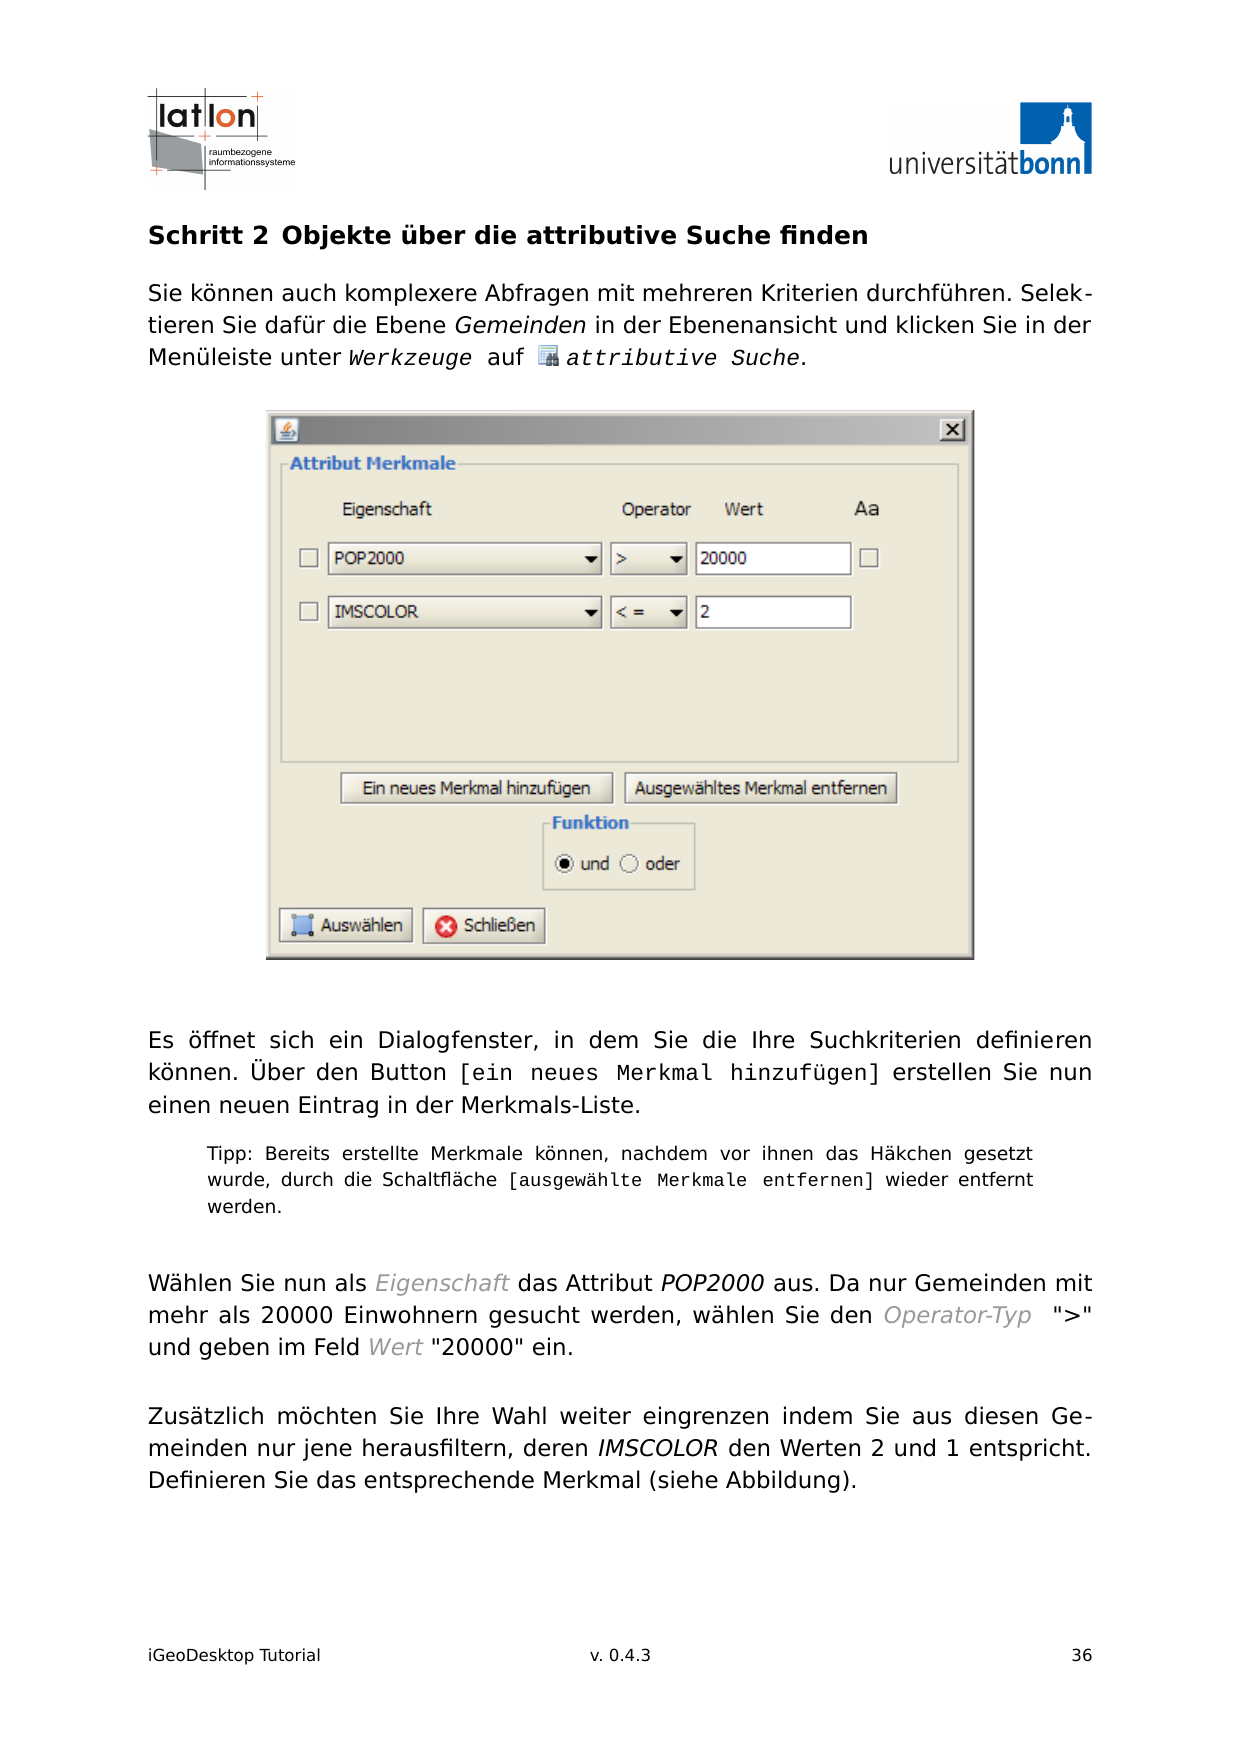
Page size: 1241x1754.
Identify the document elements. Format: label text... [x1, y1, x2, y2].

picture [889, 102, 1093, 174]
text Es öffnet sich ein Dialog­fenster, in dem Sie die Ihre Suchkriterien definie­ren können. Über den But­ton [ein neues Merkmal hinzufügen] erstellen Sie nun einen neuen Eintrag in der Merkmals-Liste. [148, 415, 1092, 1119]
text Tipp: Bereits erstellte Merkmale können, nachdem vor ihnen das Häkchen gesetzt wurde, durch die Schaltfläche [ausgewählte Merkmale entfernen] wieder entfernt werden. [207, 1142, 1033, 1218]
text Sie können auch komplexere Abfragen mit mehreren Kriterien durchführen. Selek­tieren Sie dafür die Ebene Gemeinden in der Ebenenansicht und klicken Sie in der Menüleiste unter Werkzeuge auf attributive Suche. [148, 281, 1092, 373]
text Wählen Sie nun als Eigen­schaft das Attribut POP2000 aus. Da nur Ge­meinden mit mehr als 20000 Einwohnern ge­sucht werden, wählen Sie den Operator-Typ ">" und geben im Feld Wert "20000" ein. [148, 1270, 1092, 1361]
picture [538, 345, 559, 366]
picture [147, 88, 295, 190]
subtitle Objekte über die attributive Suche finden [148, 221, 1092, 251]
text Zusätzlich möchten Sie Ihre Wahl weiter eingrenzen indem Sie aus diesen Ge­meinden nur jene herausfiltern, deren IMSCOLOR den Werten 2 und 1 entspricht. Definieren Sie das entsprechende Merkmal (siehe Abbildung). [148, 1403, 1092, 1525]
picture [265, 410, 975, 960]
